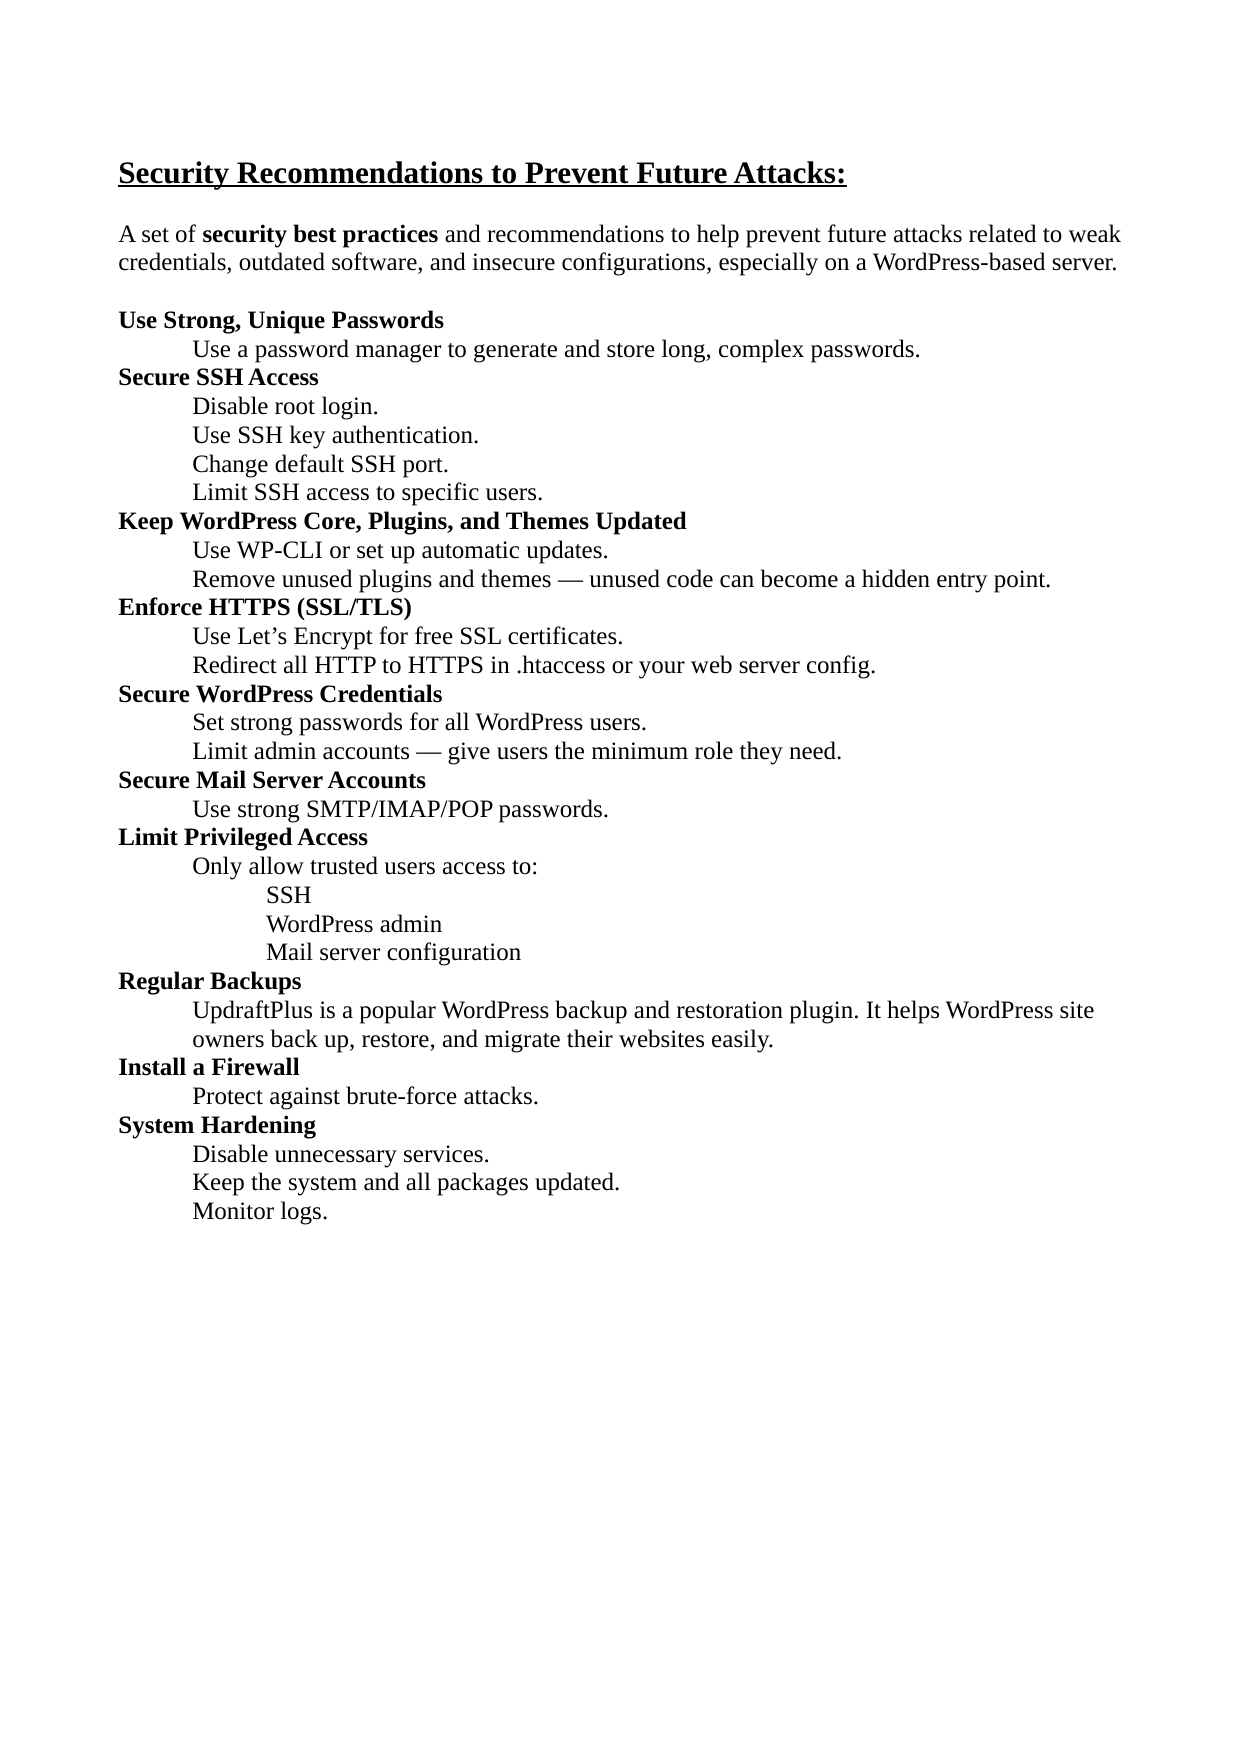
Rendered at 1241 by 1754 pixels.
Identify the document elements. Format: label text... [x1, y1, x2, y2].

text Secure SSH Access [118, 362, 1122, 391]
text Protect against brute-force attacks. [118, 1081, 1122, 1110]
text WordPress admin [118, 909, 1122, 937]
text Disable root login. [118, 391, 1122, 420]
text Security Recommendations to Prevent Future Attacks: [118, 154, 1122, 190]
text Secure Mail Server Accounts [118, 765, 1122, 794]
text Disable unnecessary services. [118, 1139, 1122, 1167]
text Limit Privileged Access [118, 822, 1122, 851]
text Keep the system and all packages updated. [118, 1167, 1122, 1196]
text Keep WordPress Core, Plugins, and Themes Updated [118, 506, 1122, 535]
text Use strong SMTP/IMAP/POP passwords. [118, 794, 1122, 822]
text Limit SSH access to specific users. [118, 477, 1122, 506]
text Redirect all HTTP to HTTPS in .htaccess or your web server config. [118, 650, 1122, 679]
text Enforce HTTPS (SSL/TLS) [118, 592, 1122, 621]
text Secure WordPress Credentials [118, 679, 1122, 707]
text Only allow trusted users access to: [118, 851, 1122, 880]
text Limit admin accounts — give users the minimum role they need. [118, 736, 1122, 765]
text Remove unused plugins and themes — unused code can become a hidden entry point. [118, 564, 1122, 592]
text UpdraftPlus is a popular WordPress backup and restoration plugin. It helps WordPress site owners back up, restore, and migrate their websites easily. [118, 995, 1122, 1052]
text Mail server configuration [118, 937, 1122, 966]
text Change default SSH port. [118, 449, 1122, 477]
text Regular Backups [118, 966, 1122, 995]
text Monitor logs. [118, 1196, 1122, 1225]
text A set of security best practices and recommendations to help prevent future attacks related to weak credentials, outdated software, and insecure configurations, especially on a WordPress-based server. [118, 190, 1122, 276]
text System Hardening [118, 1110, 1122, 1139]
text Use WP-CLI or set up automatic updates. [118, 535, 1122, 564]
text Install a Firewall [118, 1052, 1122, 1081]
text Use SSH key authentication. [118, 420, 1122, 449]
text Set strong passwords for all WordPress users. [118, 707, 1122, 736]
text Use Let’s Encrypt for free SSL certificates. [118, 621, 1122, 650]
text SSH [118, 880, 1122, 909]
text Use Strong, Unique Passwords [118, 305, 1122, 334]
text Use a password manager to generate and store long, complex passwords. [118, 334, 1122, 362]
